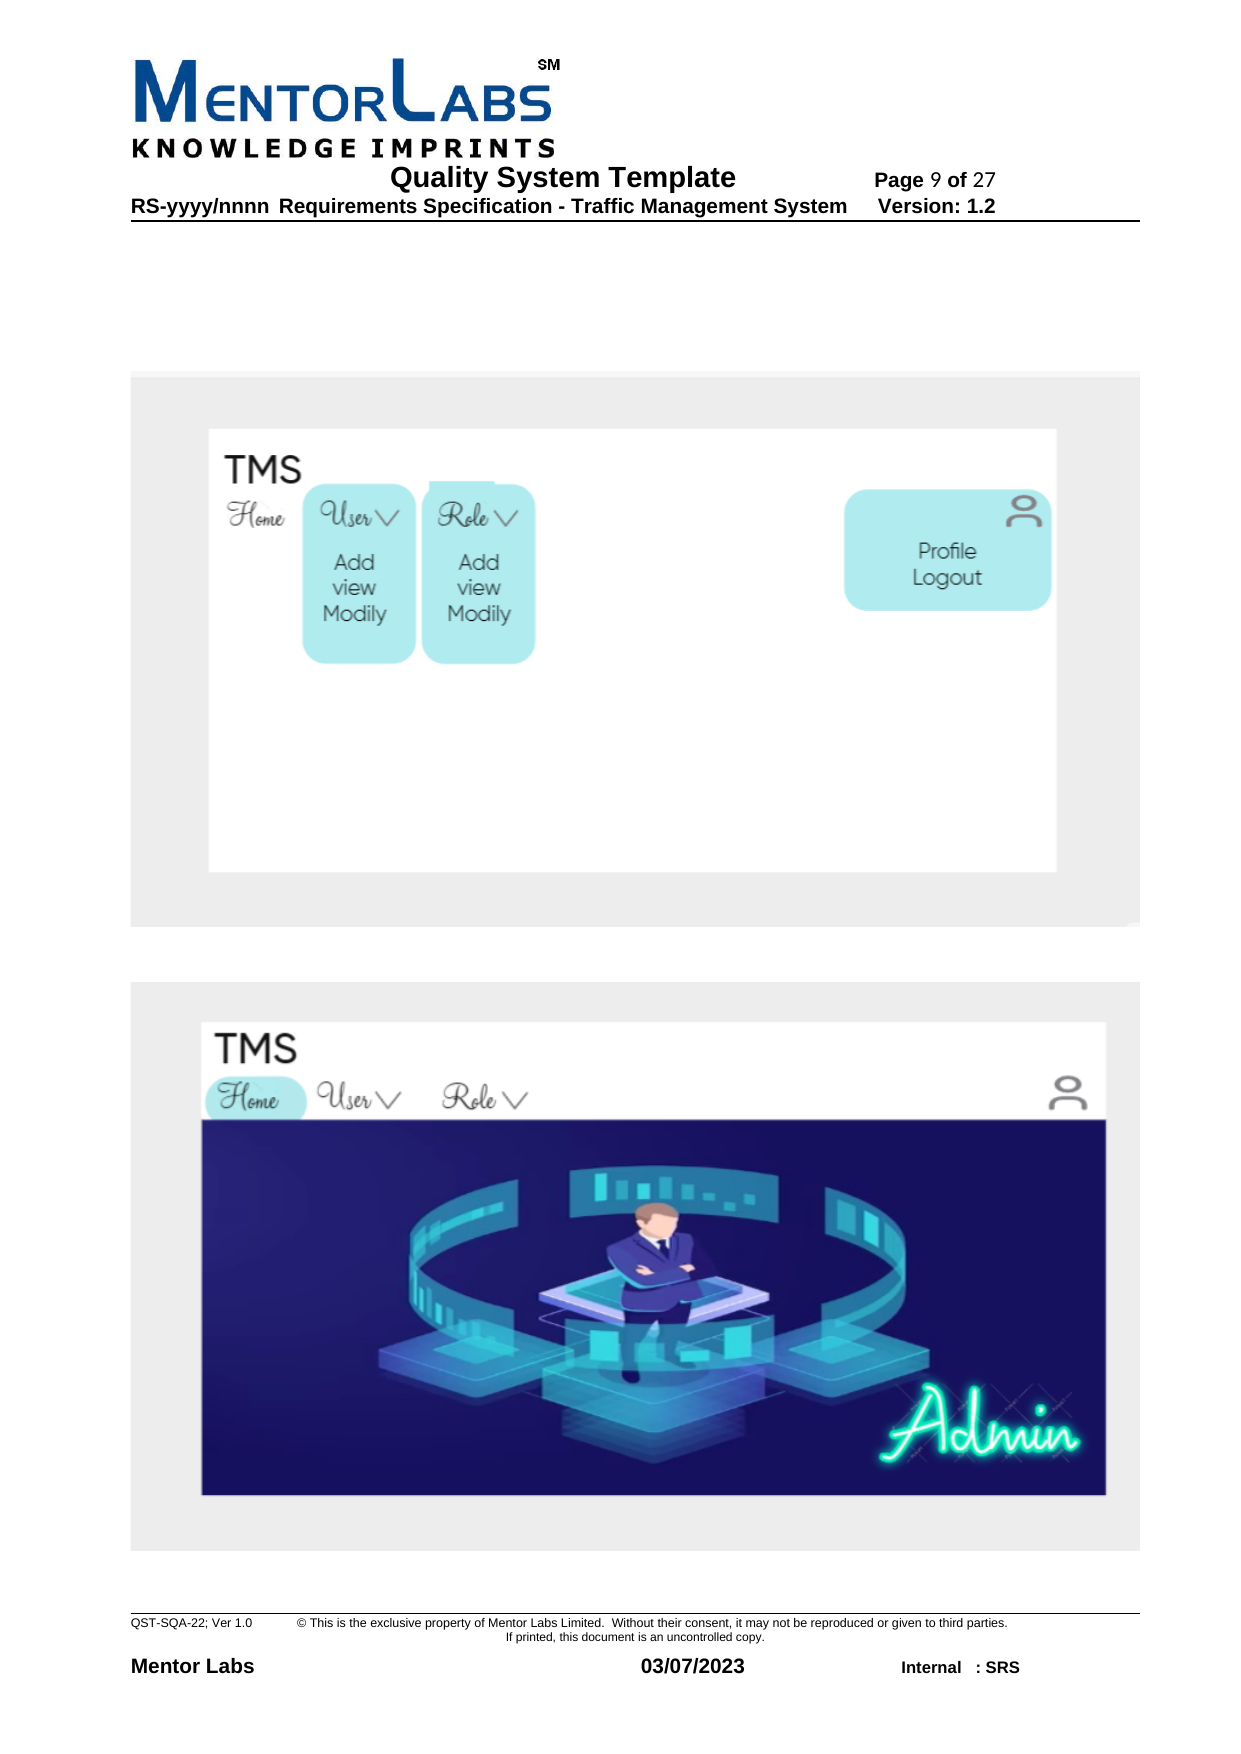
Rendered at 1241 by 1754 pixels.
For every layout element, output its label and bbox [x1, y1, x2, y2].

picture [130, 982, 1140, 1551]
picture [130, 371, 1140, 927]
picture [130, 58, 563, 161]
